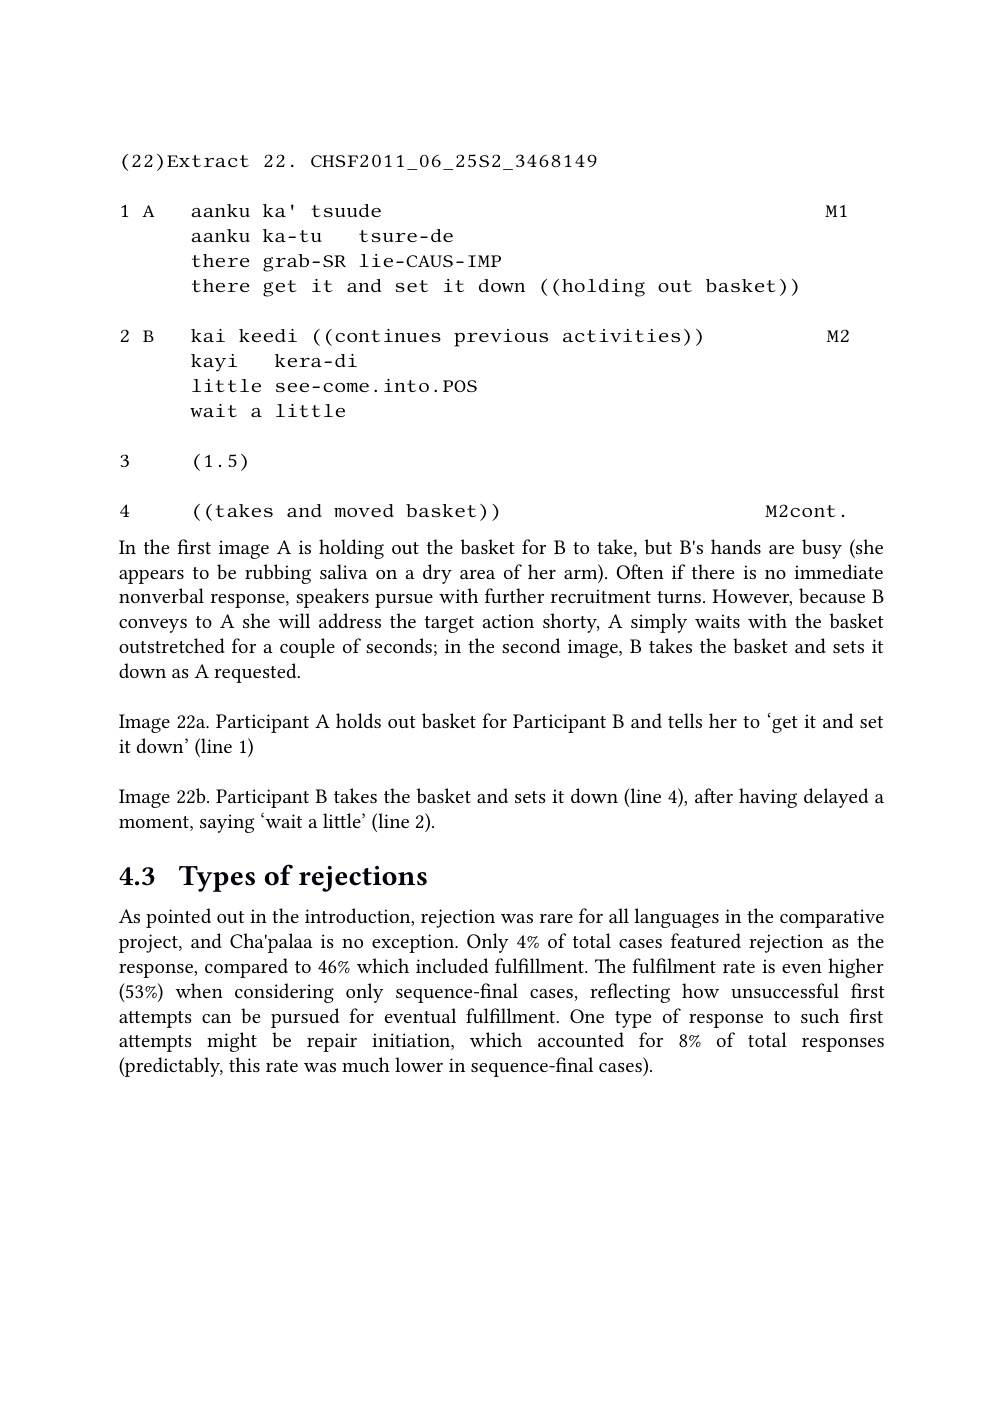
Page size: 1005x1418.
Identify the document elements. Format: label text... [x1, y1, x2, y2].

text Image 22b. Participant B takes the basket and sets it down (line 4), after having delayed a moment, saying ‘wait a little’ (line 2). [118, 783, 886, 833]
text In the first image A is holding out the basket for B to take, but B's hands are busy (she appears to be rubbing saliva on a dry area of her arm). Often if there is no immediate nonverbal response, speakers pursue with further recruitment turns. However, because B conveys to A she will address the target action shorty, A simply waits with the basket outstretched for a couple of seconds; in the second image, B takes the basket and sets it down as A requested. [118, 534, 886, 683]
text Image 22a. Participant A holds out basket for Participant B and tells her to ‘get it and set it down’ (line 1) [118, 683, 886, 758]
text As pointed out in the introduction, rejection was rare for all languages in the comparative project, and Cha'palaa is no exception. Only 4% of total cases featured rejection as the response, compared to 46% which included fulfillment. The fulfilment rate is even higher (53%) when considering only sequence-final cases, reflecting how unsuccessful first attempts can be pursued for eventual fulfillment. One type of response to such first attempts might be repair initiation, which accounted for 8% of total responses (predictably, this rate was much lower in sequence-final cases). [118, 904, 886, 1078]
list Extract 22. CHSF2011_06_25S2_3468149 1 A aanku ka' tsuude M1 aanku ka-tu tsure-de there grab-SR lie-CAUS-IMP there get it and set it down ((holding out basket)) 2 B kai keedi ((continues previous activities)) M2 kayi kera-di little see-come.into.POS wait a little 3 (1.5) 4 ((takes and moved basket)) M2cont. [118, 147, 886, 522]
subtitle Types of rejections [118, 858, 886, 892]
